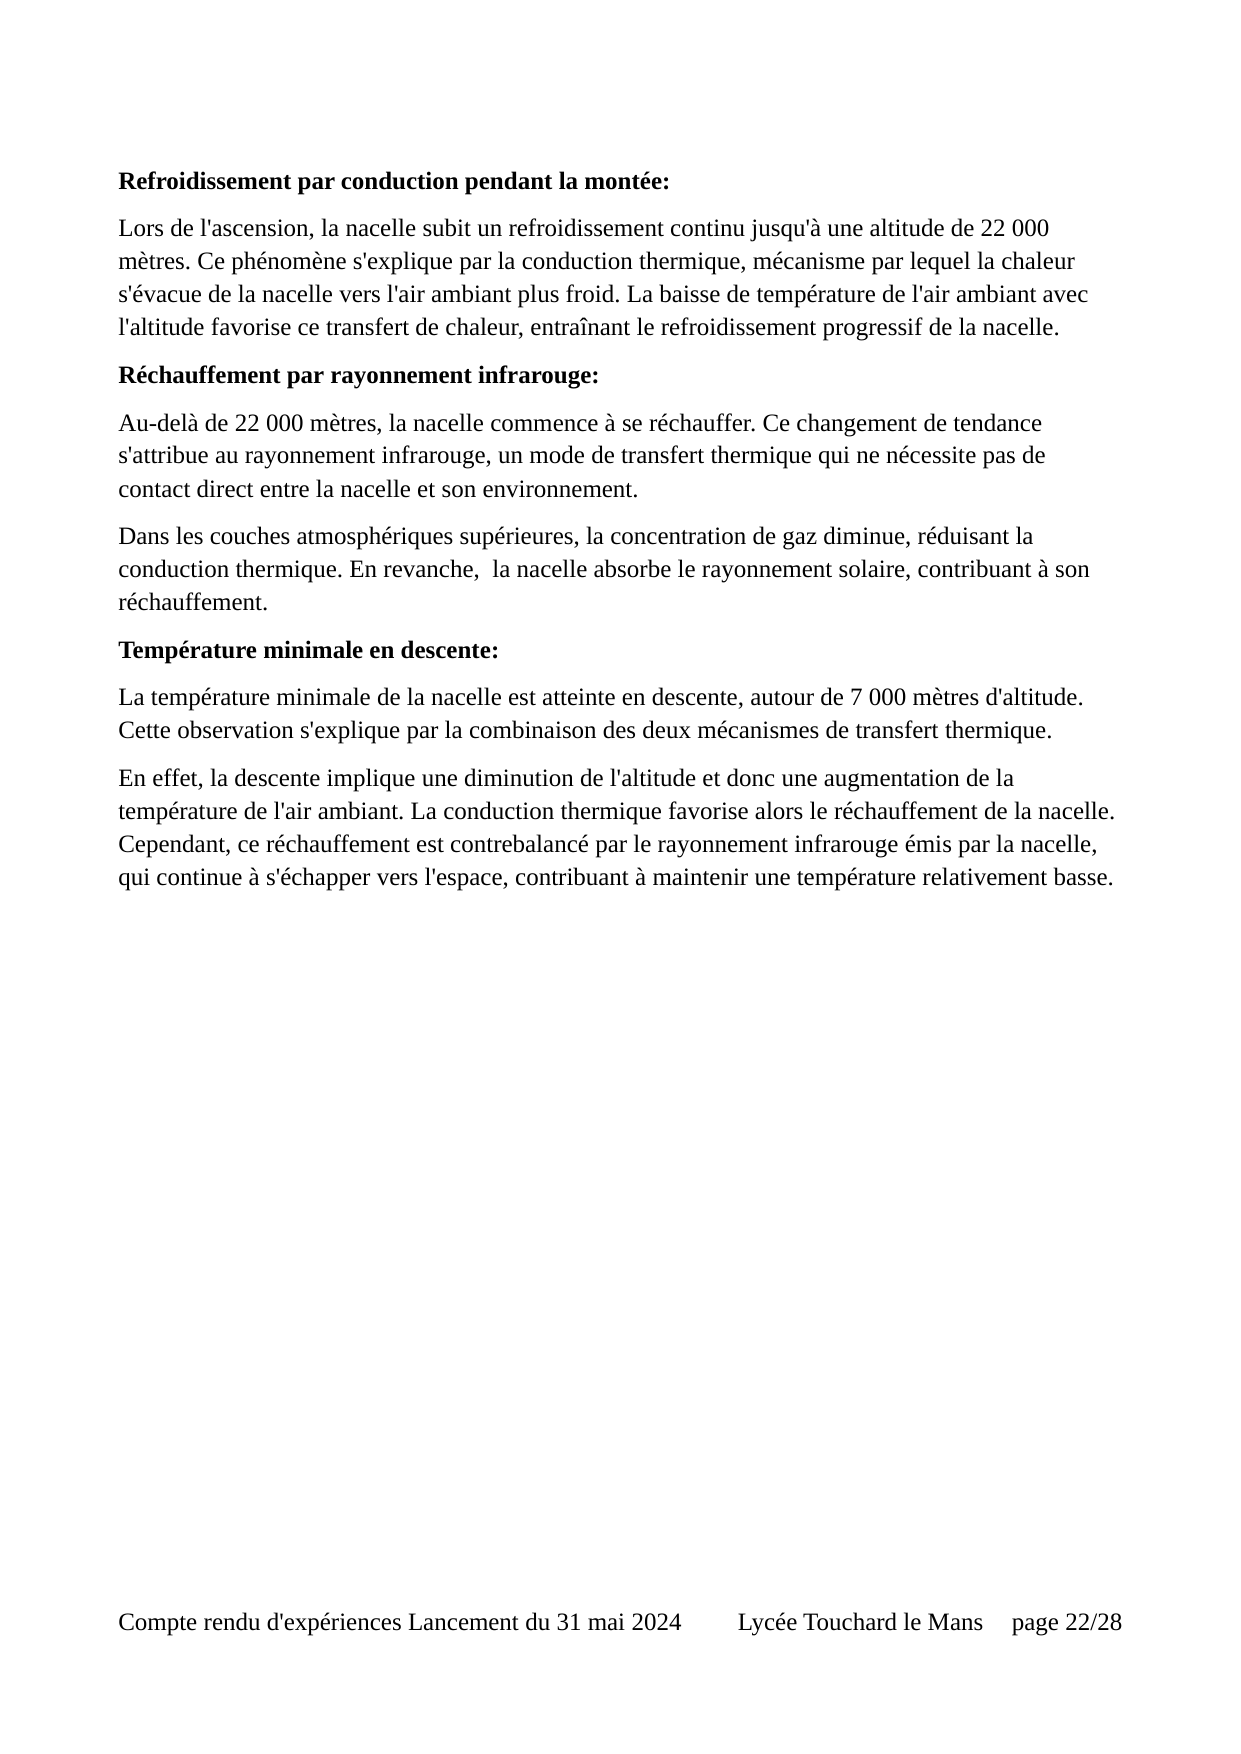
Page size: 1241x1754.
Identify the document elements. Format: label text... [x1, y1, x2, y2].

text Refroidissement par conduction pendant la montée: [118, 166, 1122, 194]
text Réchauffement par rayonnement infrarouge: [118, 360, 1122, 389]
text La température minimale de la nacelle est atteinte en descente, autour de 7 000 mètres d'altitude. Cette observation s'explique par la combinaison des deux mécanismes de transfert thermique. [118, 682, 1122, 744]
text Au-delà de 22 000 mètres, la nacelle commence à se réchauffer. Ce changement de tendance s'attribue au rayonnement infrarouge, un mode de transfert thermique qui ne nécessite pas de contact direct entre la nacelle et son environnement. [118, 408, 1122, 502]
text Température minimale en descente: [118, 635, 1122, 664]
text Dans les couches atmosphériques supérieures, la concentration de gaz diminue, réduisant la conduction thermique. En revanche, la nacelle absorbe le rayonnement solaire, contribuant à son réchauffement. [118, 521, 1122, 616]
text Lors de l'ascension, la nacelle subit un refroidissement continu jusqu'à une altitude de 22 000 mètres. Ce phénomène s'explique par la conduction thermique, mécanisme par lequel la chaleur s'évacue de la nacelle vers l'air ambiant plus froid. La baisse de température de l'air ambiant avec l'altitude favorise ce transfert de chaleur, entraînant le refroidissement progressif de la nacelle. [118, 213, 1122, 341]
text En effet, la descente implique une diminution de l'altitude et donc une augmentation de la température de l'air ambiant. La conduction thermique favorise alors le réchauffement de la nacelle. Cependant, ce réchauffement est contrebalancé par le rayonnement infrarouge émis par la nacelle, qui continue à s'échapper vers l'espace, contribuant à maintenir une température relativement basse. [118, 763, 1122, 891]
